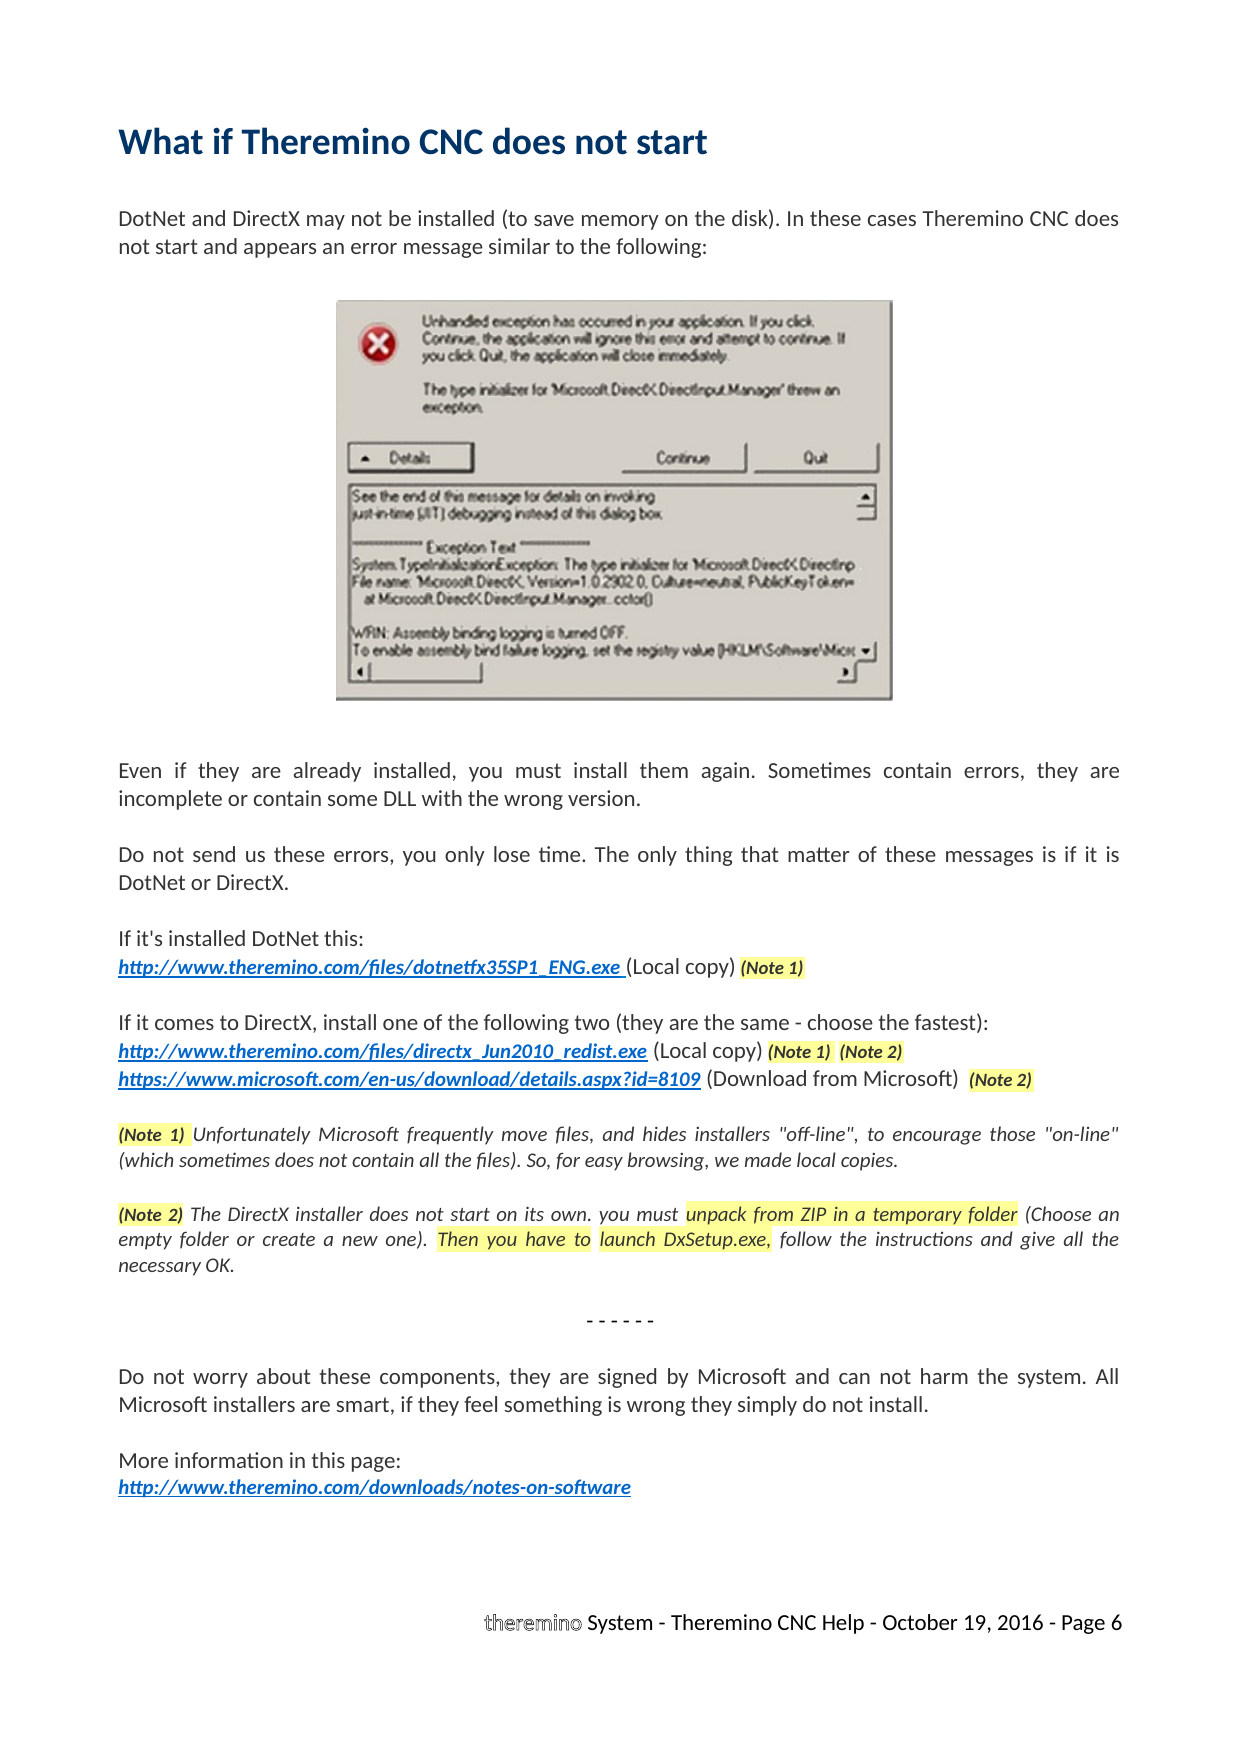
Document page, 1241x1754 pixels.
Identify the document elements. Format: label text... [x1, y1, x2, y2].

picture [335, 298, 893, 701]
text Even if they are already installed, you must install them again. Sometimes contain errors, they are incomplete or contain some DLL with the wrong version. [118, 756, 1122, 812]
text Do not send us these errors, you only lose time. The only thing that matter of these messages is if it is DotNet or DirectX. [118, 840, 1122, 896]
text More information in this page: [118, 1446, 1122, 1474]
text http://www.theremino.com/files/directx_Jun2010_redist.exe (Local copy) (Note 1) (Note 2) [118, 1037, 1122, 1064]
text - - - - - - [118, 1306, 1122, 1334]
text If it comes to DirectX, install one of the following two (they are the same - choose the fastest): [118, 1008, 1122, 1037]
text If it's installed DotNet this: http://www.theremino.com/files/dotnetfx35SP1_ENG.exe (Local copy) (Note 1) [118, 924, 1122, 981]
text (Note 2) The DirectX installer does not start on its own. you must unpack from ZIP in a temporary folder (Choose an empty folder or create a new one). Then you have to launch DxSetup.exe, follow the instructions and give all the necessary OK. [118, 1201, 1122, 1277]
text http://www.theremino.com/downloads/notes-on-software [118, 1474, 1122, 1499]
text (Note 1) Unfortunately Microsoft frequently move files, and hides installers "off-line", to encourage those "on-line" (which sometimes does not contain all the files). So, for easy browsing, we made local copies. [118, 1121, 1122, 1172]
subtitle What if Theremino CNC does not start [118, 118, 1122, 164]
text https://www.microsoft.com/en-us/download/details.aspx?id=8109 (Download from Microsoft) (Note 2) [118, 1064, 1122, 1093]
text DotNet and DirectX may not be installed (to save memory on the disk). In these cases Theremino CNC does not start and appears an error message similar to the following: [118, 204, 1122, 260]
text Do not worry about these components, they are signed by Microsoft and can not harm the system. All Microsoft installers are smart, if they feel something is wrong they simply do not install. [118, 1362, 1122, 1418]
